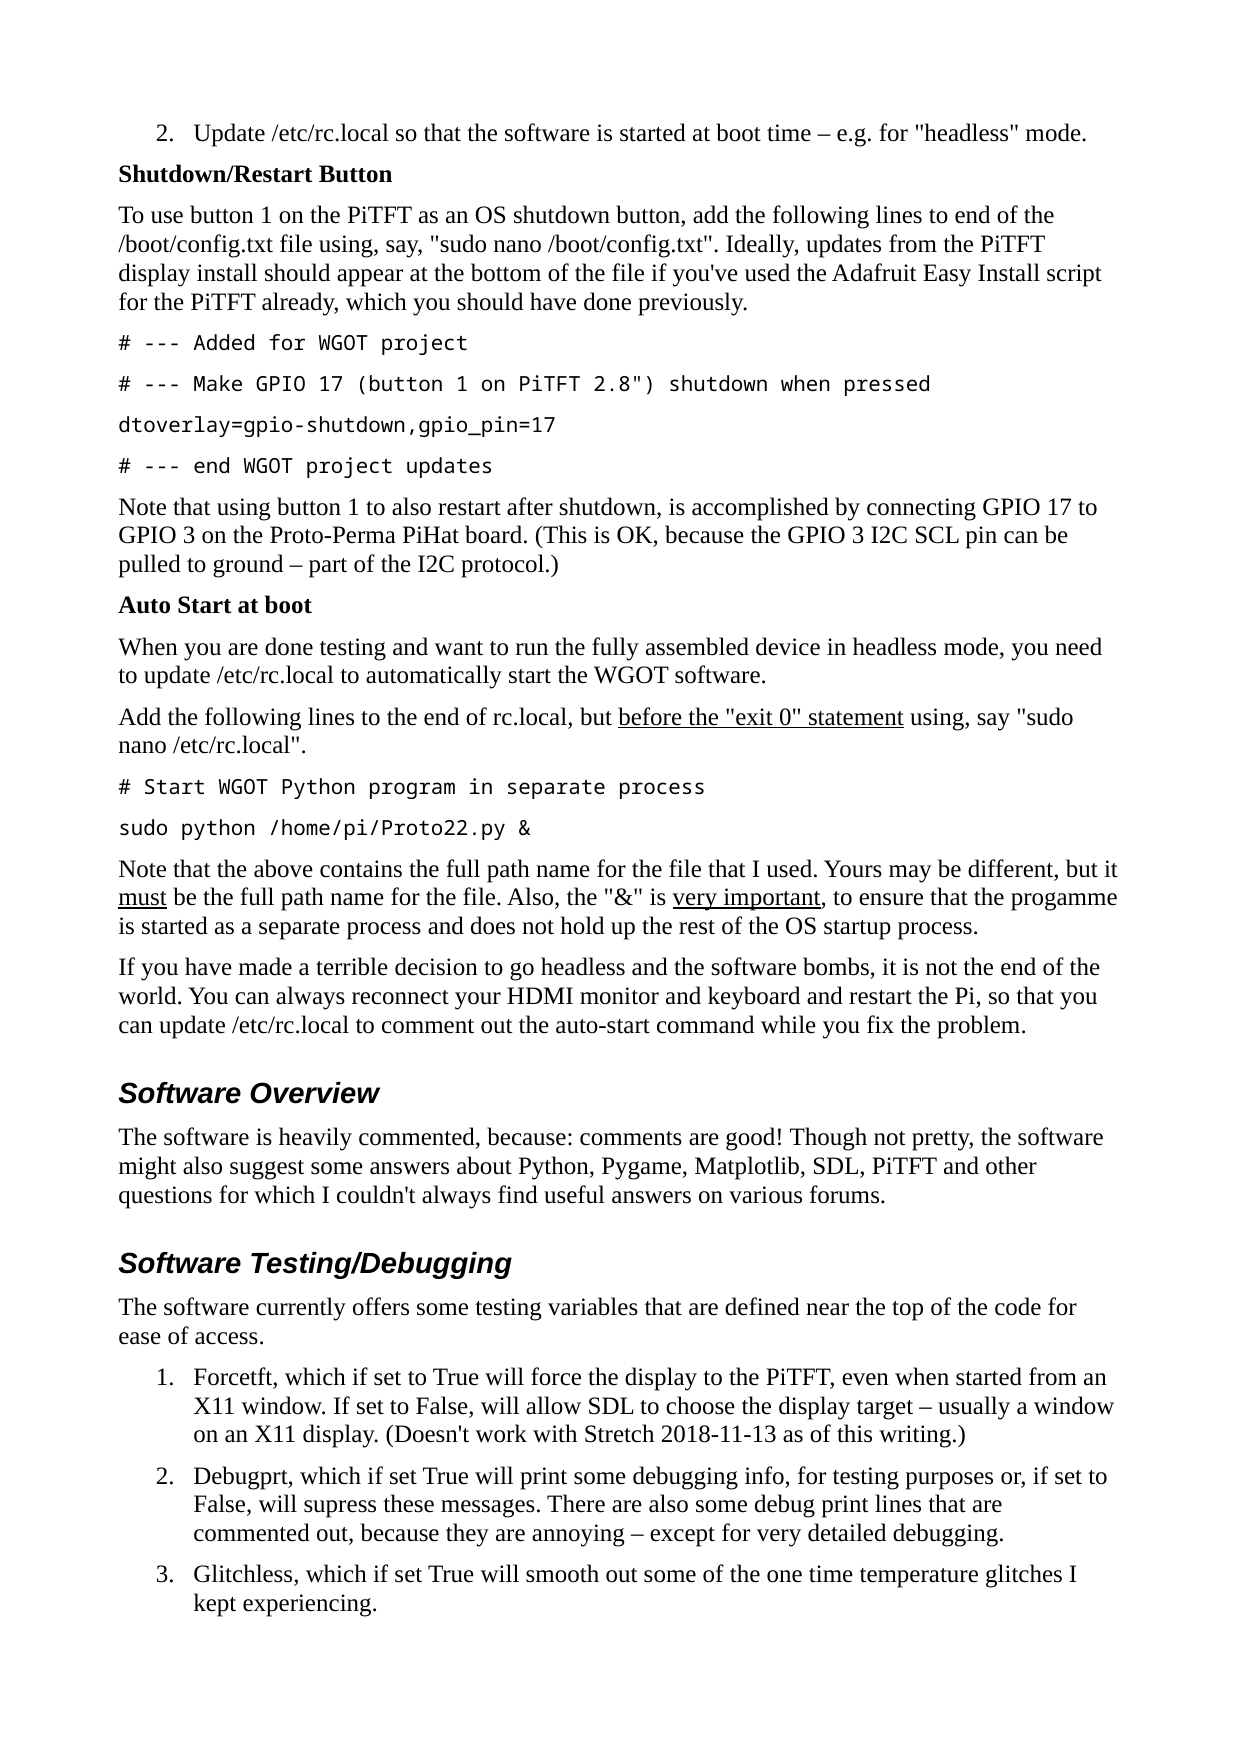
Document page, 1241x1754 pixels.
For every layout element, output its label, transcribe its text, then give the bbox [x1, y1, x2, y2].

text The software is heavily commented, because: comments are good! Though not pretty, the software might also suggest some answers about Python, Pygame, Matplotlib, SDL, PiTFT and other questions for which I couldn't always find useful answers on various forums. [118, 1122, 1122, 1208]
text Add the following lines to the end of rc.local, but before the "exit 0" statement using, say "sudo nano /etc/rc.local". [118, 702, 1122, 759]
subtitle Software Overview [118, 1076, 1122, 1110]
text To use button 1 on the PiTFT as an OS shutdown button, add the following lines to end of the /boot/config.txt file using, say, "sudo nano /boot/config.txt". Ideally, updates from the PiTFT display install should appear at the bottom of the file if you've used the Adafruit Easy Install script for the PiTFT already, which you should have done previously. [118, 201, 1122, 316]
text If you have made a terrible decision to go headless and the software bombs, it is not the end of the world. You can always reconnect your HDMI monitor and keyboard and restart the Pi, so that you can update /etc/rc.local to comment out the auto-start command while you fix the problem. [118, 952, 1122, 1039]
text # --- Make GPIO 17 (button 1 on PiTFT 2.8") shutdown when pressed [118, 369, 1122, 397]
list Forcetft, which if set to True will force the display to the PiTFT, even when started from an X11 window. If set to False, will allow SDL to choose the display target – usually a window on an X11 display. (Doesn't work with Stretch 2018-11-13 as of this writing.) [156, 1362, 1122, 1448]
text dtoverlay=gpio-shutdown,gpio_pin=17 [118, 410, 1122, 438]
text Auto Start at boot [118, 591, 1122, 619]
text When you are done testing and want to run the fully assembled device in headless mode, you need to update /etc/rc.local to automatically start the WGOT software. [118, 632, 1122, 689]
text sudo python /home/pi/Proto22.py & [118, 813, 1122, 841]
text # Start WGOT Python program in separate process [118, 772, 1122, 800]
text The software currently offers some testing variables that are defined near the top of the code for ease of access. [118, 1292, 1122, 1349]
list Update /etc/rc.local so that the software is started at boot time – e.g. for "headless" mode. [156, 118, 1122, 147]
text Note that the above contains the full path name for the file that I used. Yours may be different, but it must be the full path name for the file. Also, the "&" is very important, to ensure that the progamme is started as a separate process and does not hold up the rest of the OS startup process. [118, 854, 1122, 940]
text Note that using button 1 to also restart after shutdown, is accomplished by connecting GPIO 17 to GPIO 3 on the Proto-Perma PiHat board. (This is OK, because the GPIO 3 I2C SCL pin can be pulled to ground – part of the I2C protocol.) [118, 492, 1122, 578]
text # --- Added for WGOT project [118, 328, 1122, 357]
text # --- end WGOT project updates [118, 451, 1122, 479]
list Debugprt, which if set True will print some debugging info, for testing purposes or, if set to False, will supress these messages. There are also some debug print lines that are commented out, because they are annoying – except for very detailed debugging. [156, 1461, 1122, 1547]
subtitle Software Testing/Debugging [118, 1246, 1122, 1279]
text Shutdown/Restart Button [118, 159, 1122, 188]
list Glitchless, which if set True will smooth out some of the one time temperature glitches I kept experiencing. [156, 1559, 1122, 1617]
